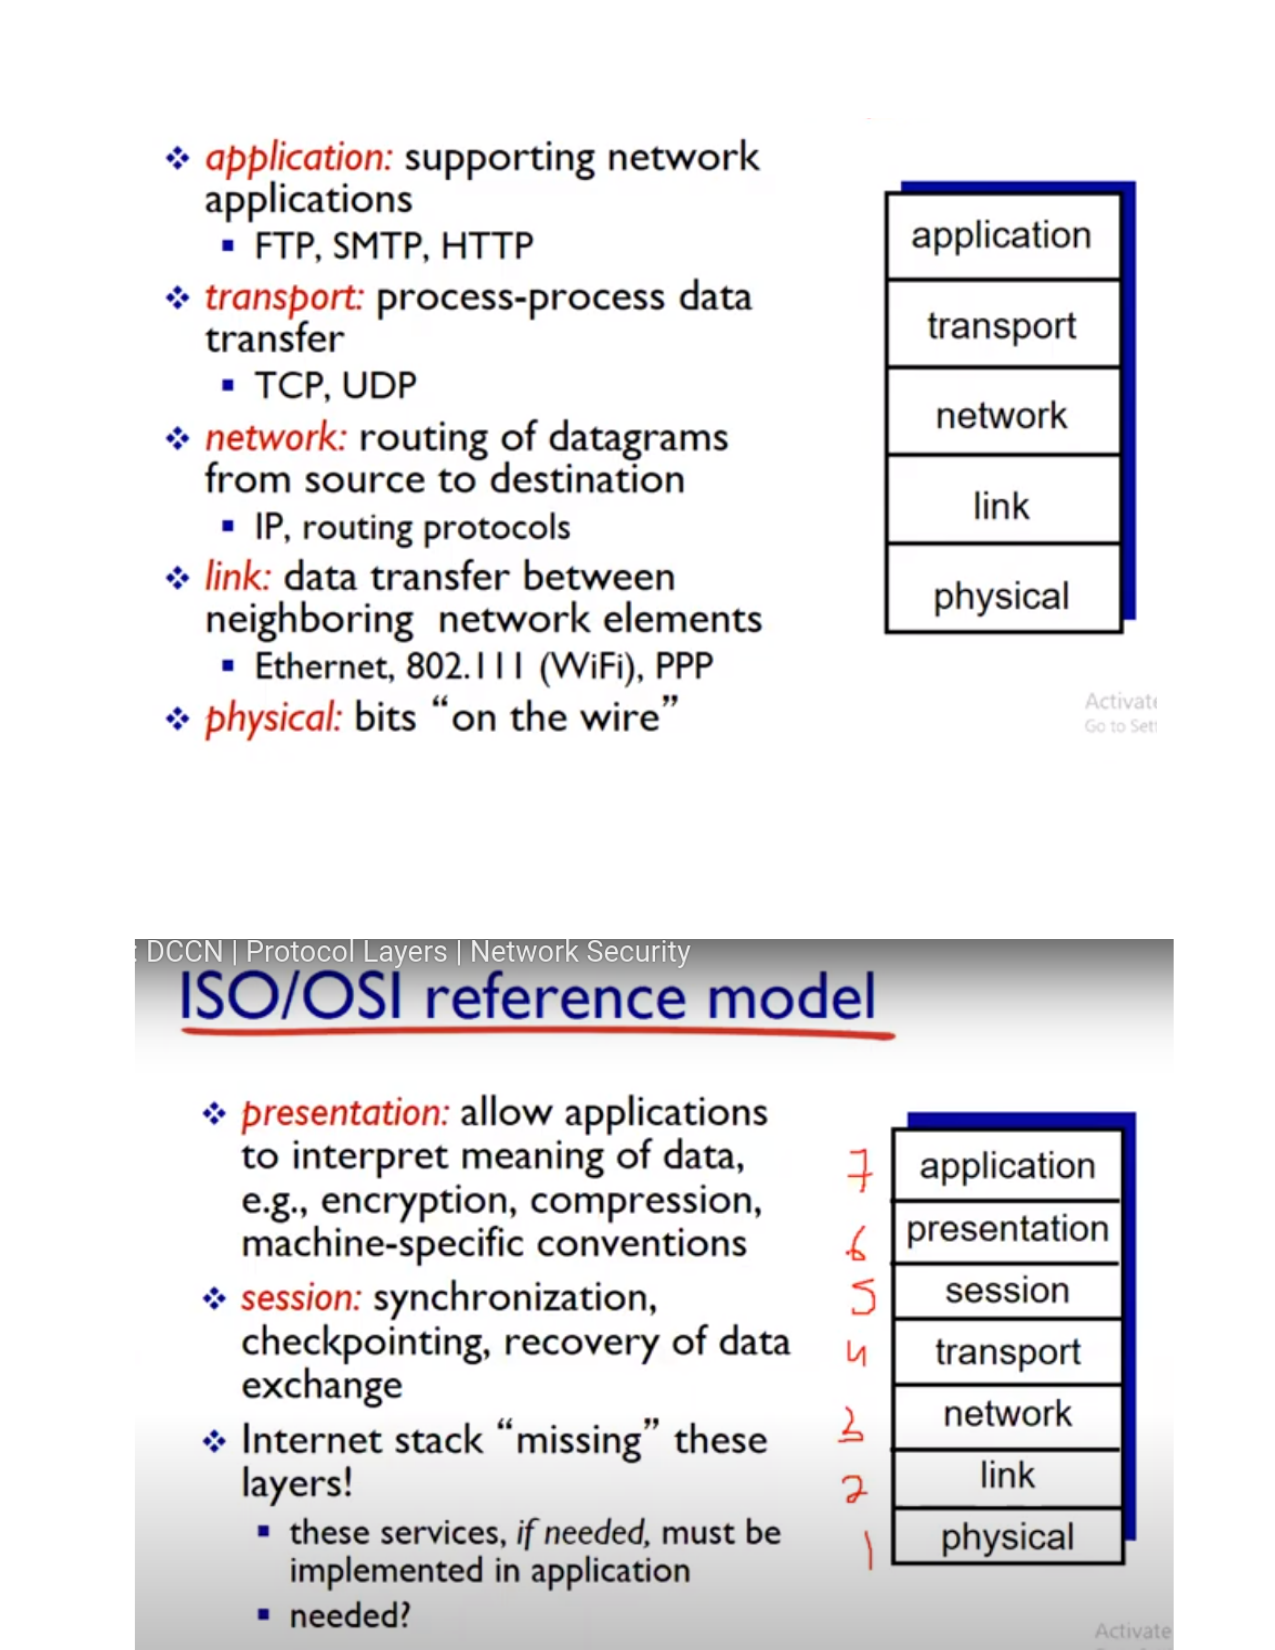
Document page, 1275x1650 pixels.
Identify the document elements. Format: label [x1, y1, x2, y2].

picture [134, 939, 1174, 1650]
picture [118, 118, 1157, 764]
